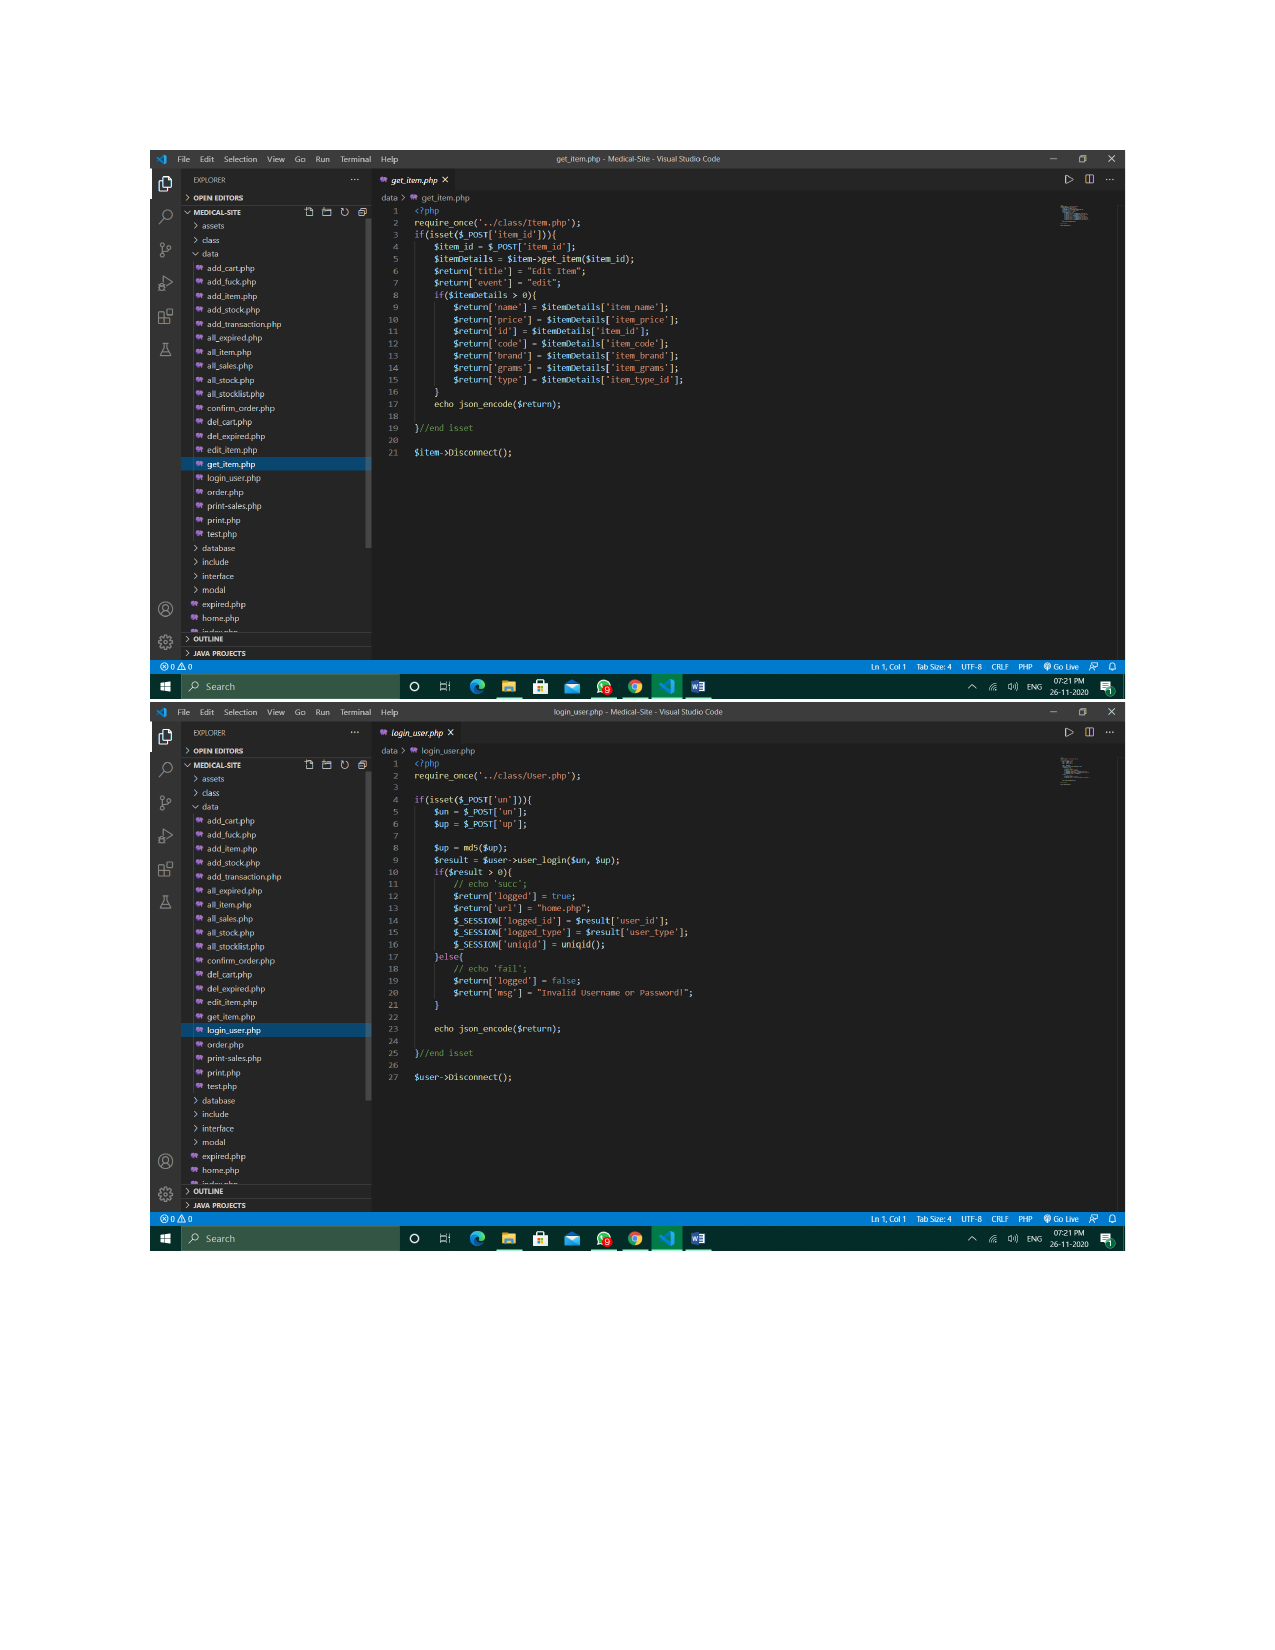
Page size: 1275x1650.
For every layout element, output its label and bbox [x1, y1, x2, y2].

picture [150, 702, 1125, 1251]
picture [150, 150, 1125, 699]
